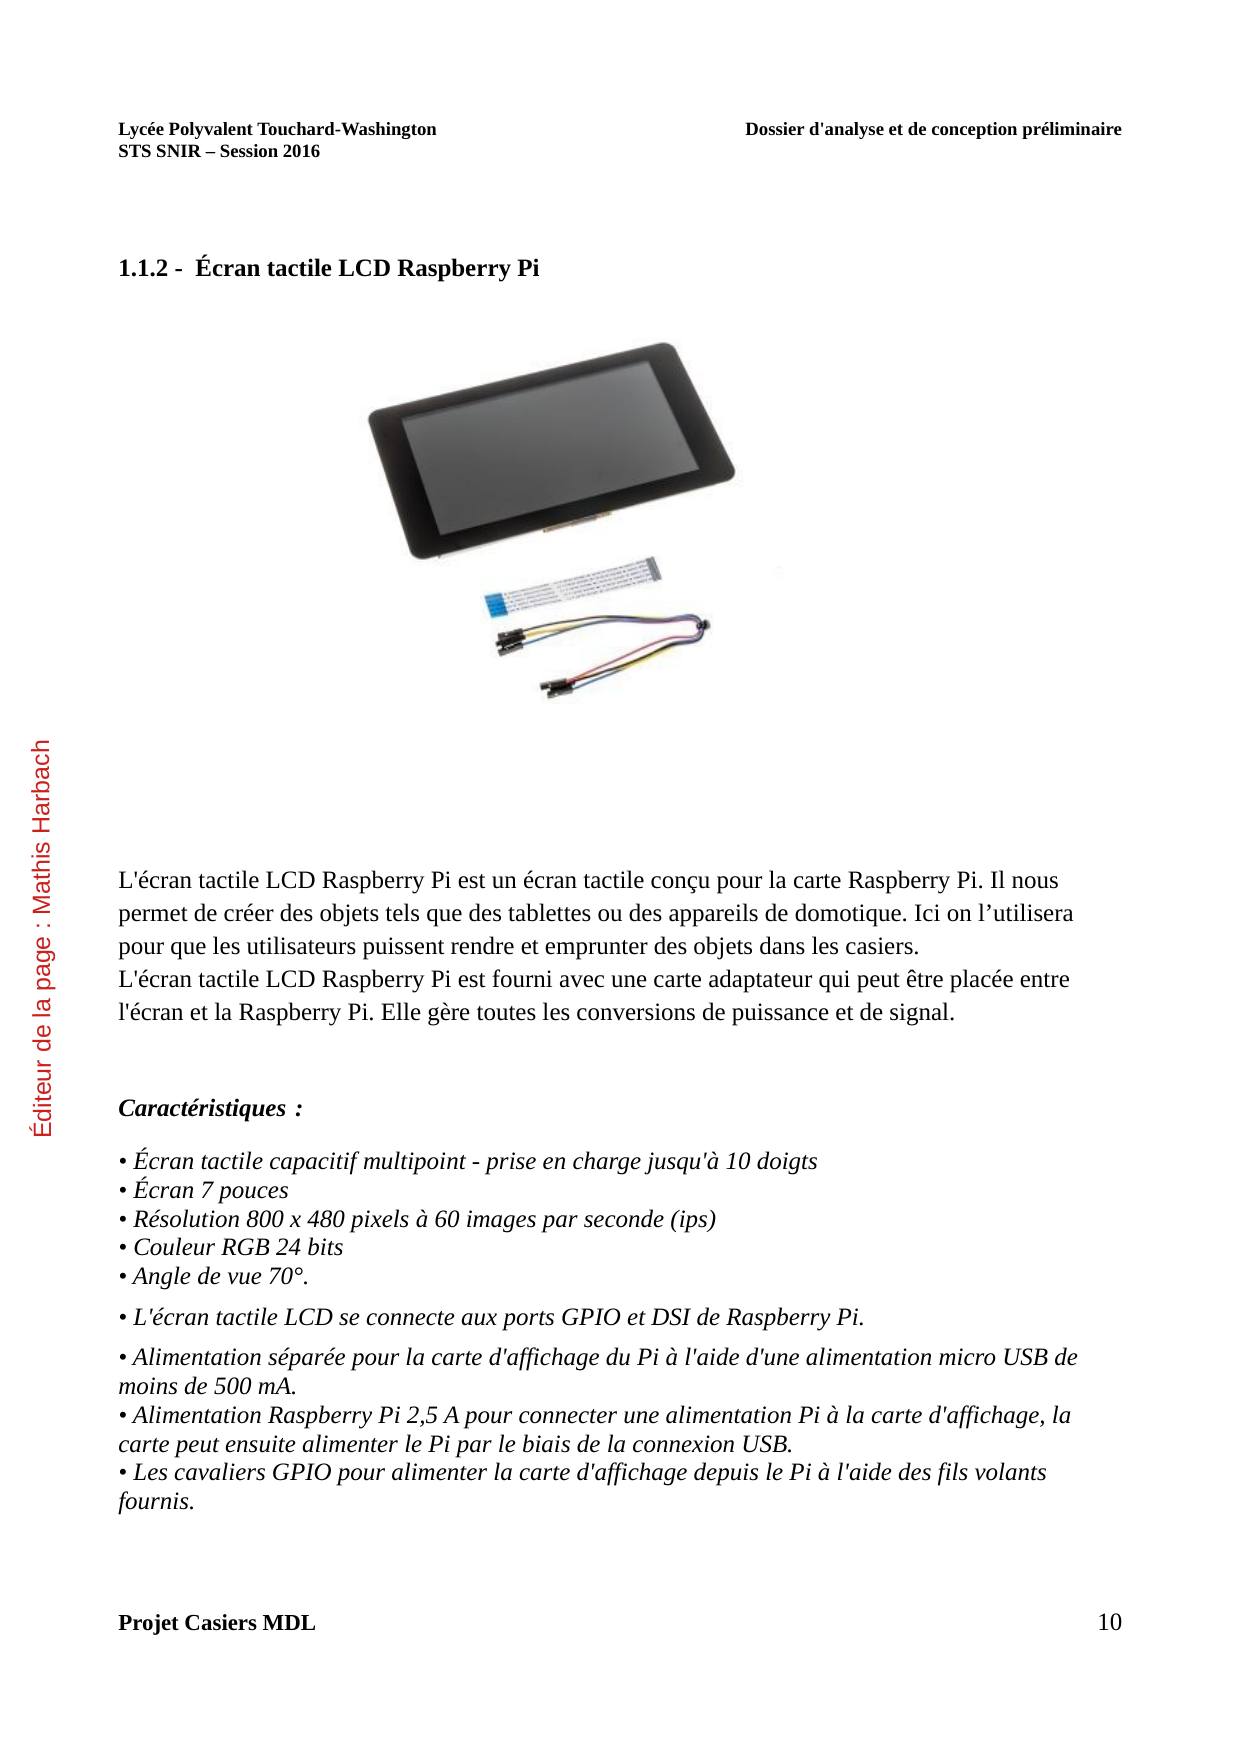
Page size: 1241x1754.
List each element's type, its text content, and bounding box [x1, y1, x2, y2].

text • L'écran tactile LCD se connecte aux ports GPIO et DSI de Raspberry Pi. [118, 1302, 1122, 1331]
subtitle 1.1.2 - Écran tactile LCD Raspberry Pi [118, 253, 1122, 282]
text L'écran tactile LCD Raspberry Pi est un écran tactile conçu pour la carte Raspberry Pi. Il nous permet de créer des objets tels que des tablettes ou des appareils de domotique. Ici on l’utilisera pour que les utilisateurs puissent rendre et emprunter des objets dans les casiers. L'écran tactile LCD Raspberry Pi est fourni avec une carte adaptateur qui peut être placée entre l'écran et la Raspberry Pi. Elle gère toutes les conversions de puissance et de signal. [118, 865, 1122, 1026]
text • Écran tactile capacitif multipoint - prise en charge jusqu'à 10 doigts • Écran 7 pouces • Résolution 800 x 480 pixels à 60 images par seconde (ips) • Couleur RGB 24 bits • Angle de vue 70°. [118, 1146, 1122, 1290]
picture [298, 304, 860, 727]
text • Alimentation séparée pour la carte d'affichage du Pi à l'aide d'une alimentation micro USB de moins de 500 mA. • Alimentation Raspberry Pi 2,5 A pour connecter une alimentation Pi à la carte d'affichage, la carte peut ensuite alimenter le Pi par le biais de la connexion USB. • Les cavaliers GPIO pour alimenter la carte d'affichage depuis le Pi à l'aide des fils volants fournis. [118, 1342, 1122, 1515]
text Caractéristiques : [118, 1093, 1122, 1121]
